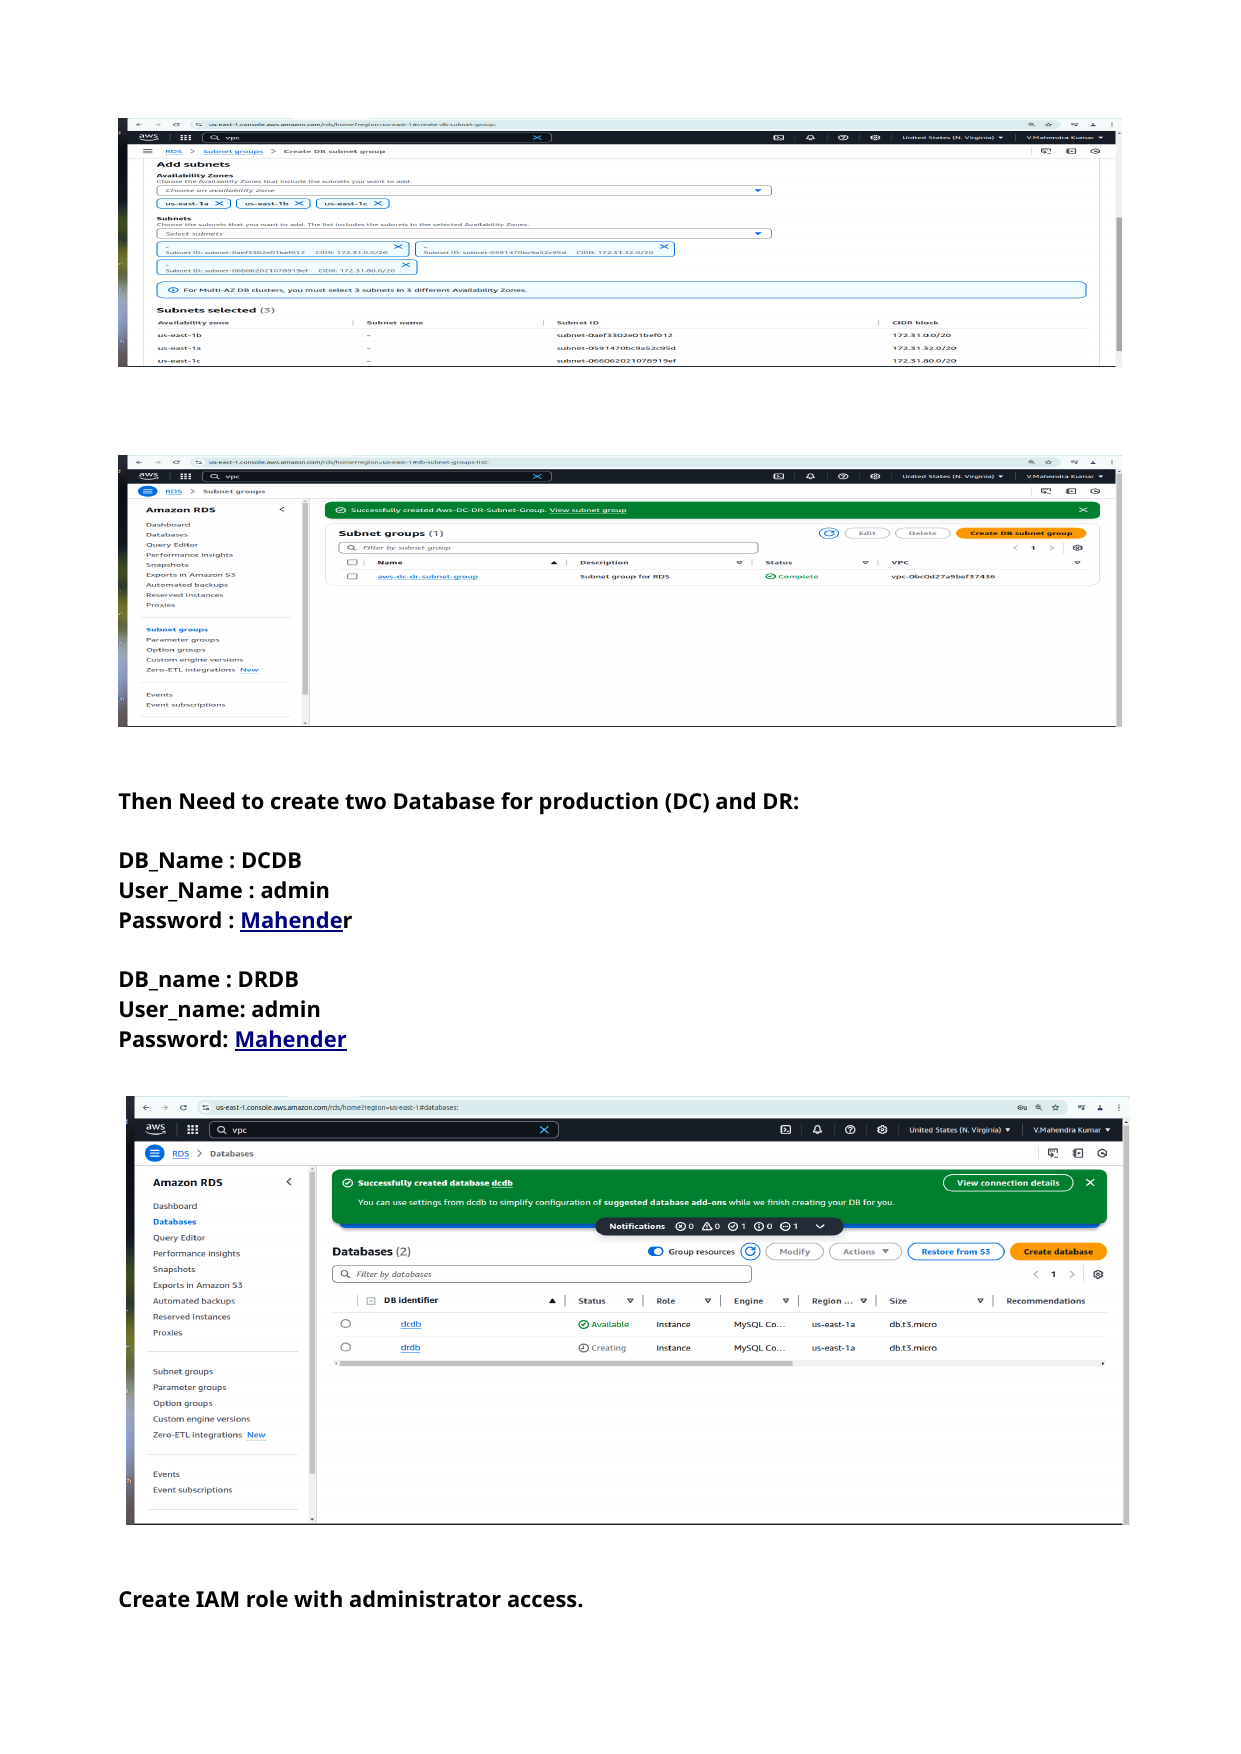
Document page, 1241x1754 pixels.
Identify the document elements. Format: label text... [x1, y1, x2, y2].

text User_name: admin [118, 994, 1122, 1024]
picture [118, 455, 1123, 727]
picture [118, 118, 1123, 367]
text Password : Mahender [118, 905, 1122, 935]
text Password: Mahender [118, 1024, 1122, 1054]
text Create IAM role with administrator access. [118, 1584, 1122, 1613]
picture [126, 1096, 1130, 1525]
text DB_name : DRDB [118, 964, 1122, 994]
text DB_Name : DCDB [118, 845, 1122, 875]
text Then Need to create two Database for production (DC) and DR: [118, 786, 1122, 816]
text User_Name : admin [118, 875, 1122, 905]
